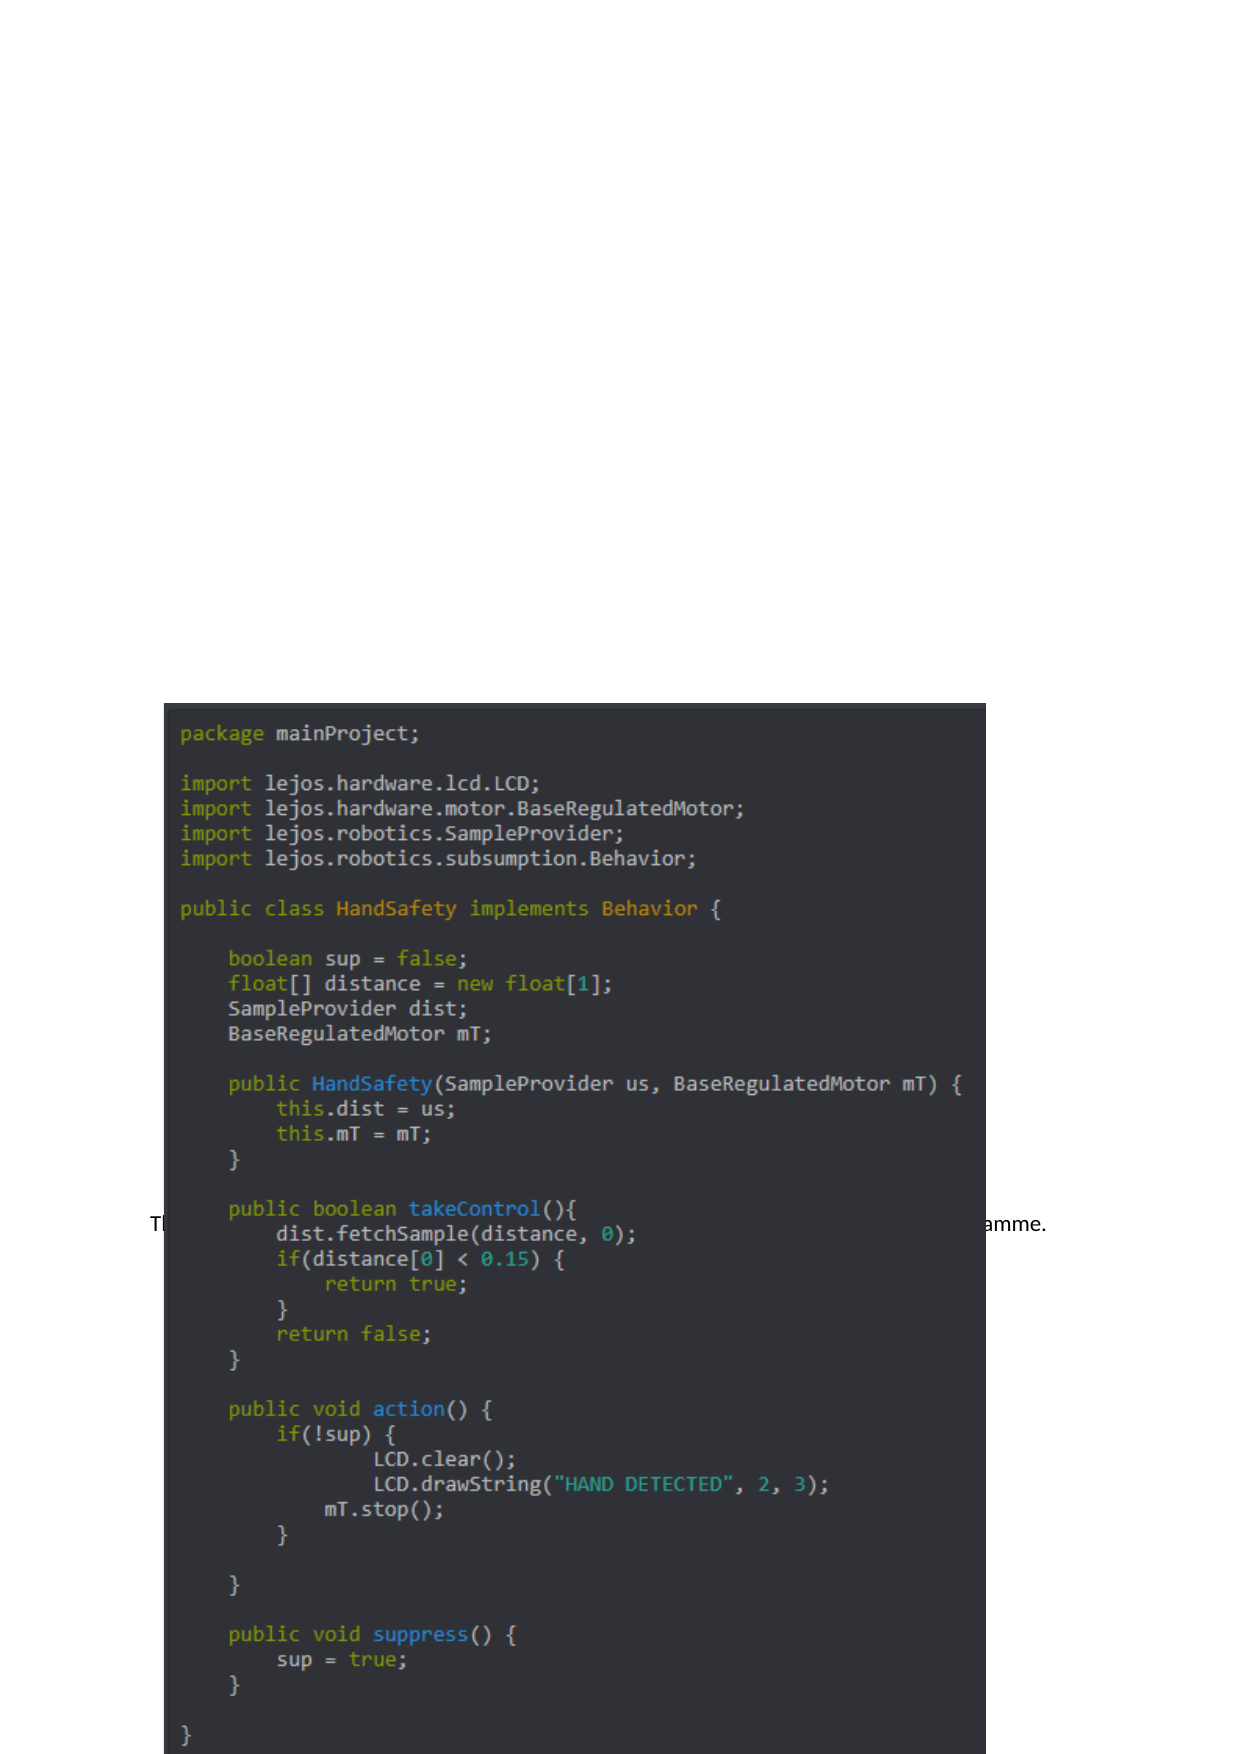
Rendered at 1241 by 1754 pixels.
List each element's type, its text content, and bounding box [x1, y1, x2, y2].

text The Clap detection behaviour is used to start the Conveyer belt and then to end the programme. [986, 1209, 1090, 1237]
